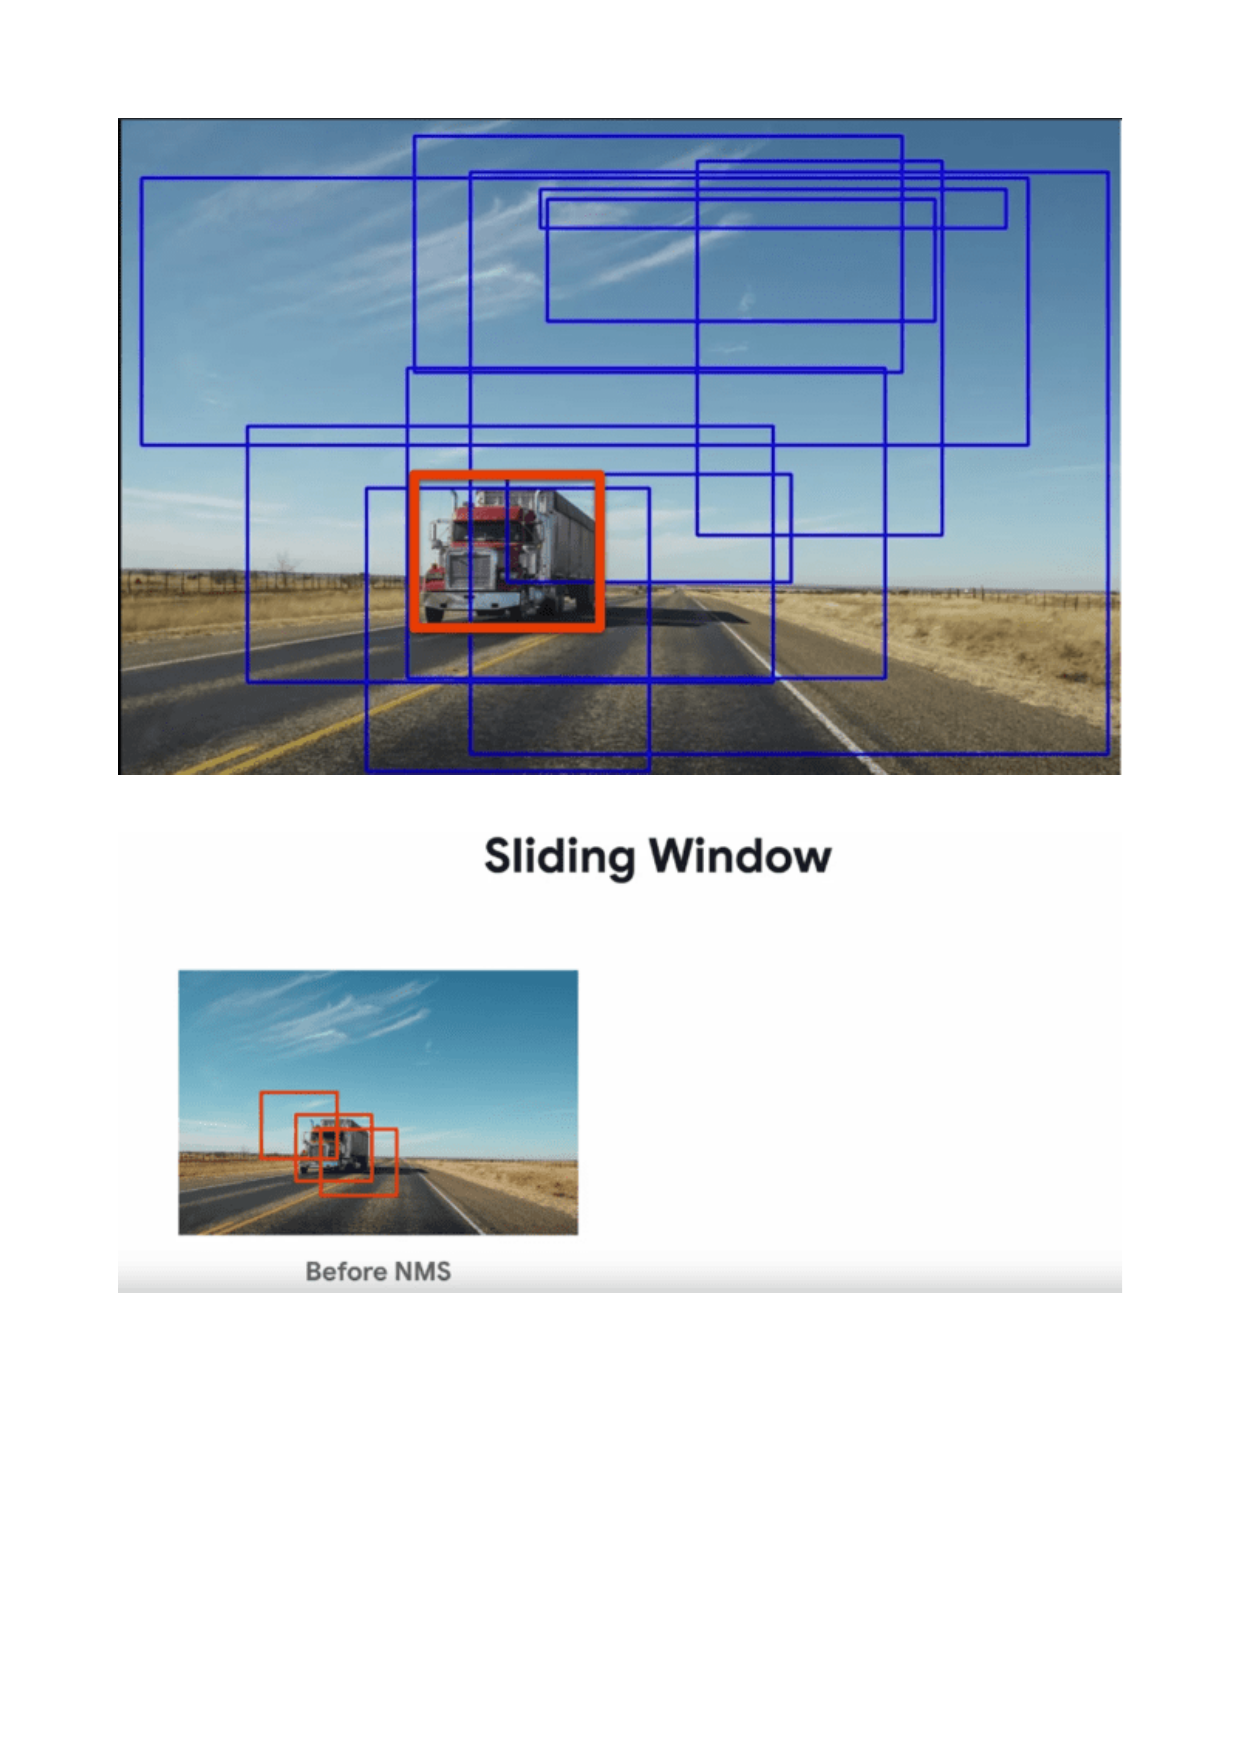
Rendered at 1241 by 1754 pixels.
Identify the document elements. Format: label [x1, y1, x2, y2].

picture [118, 118, 1123, 775]
picture [118, 832, 1123, 1293]
